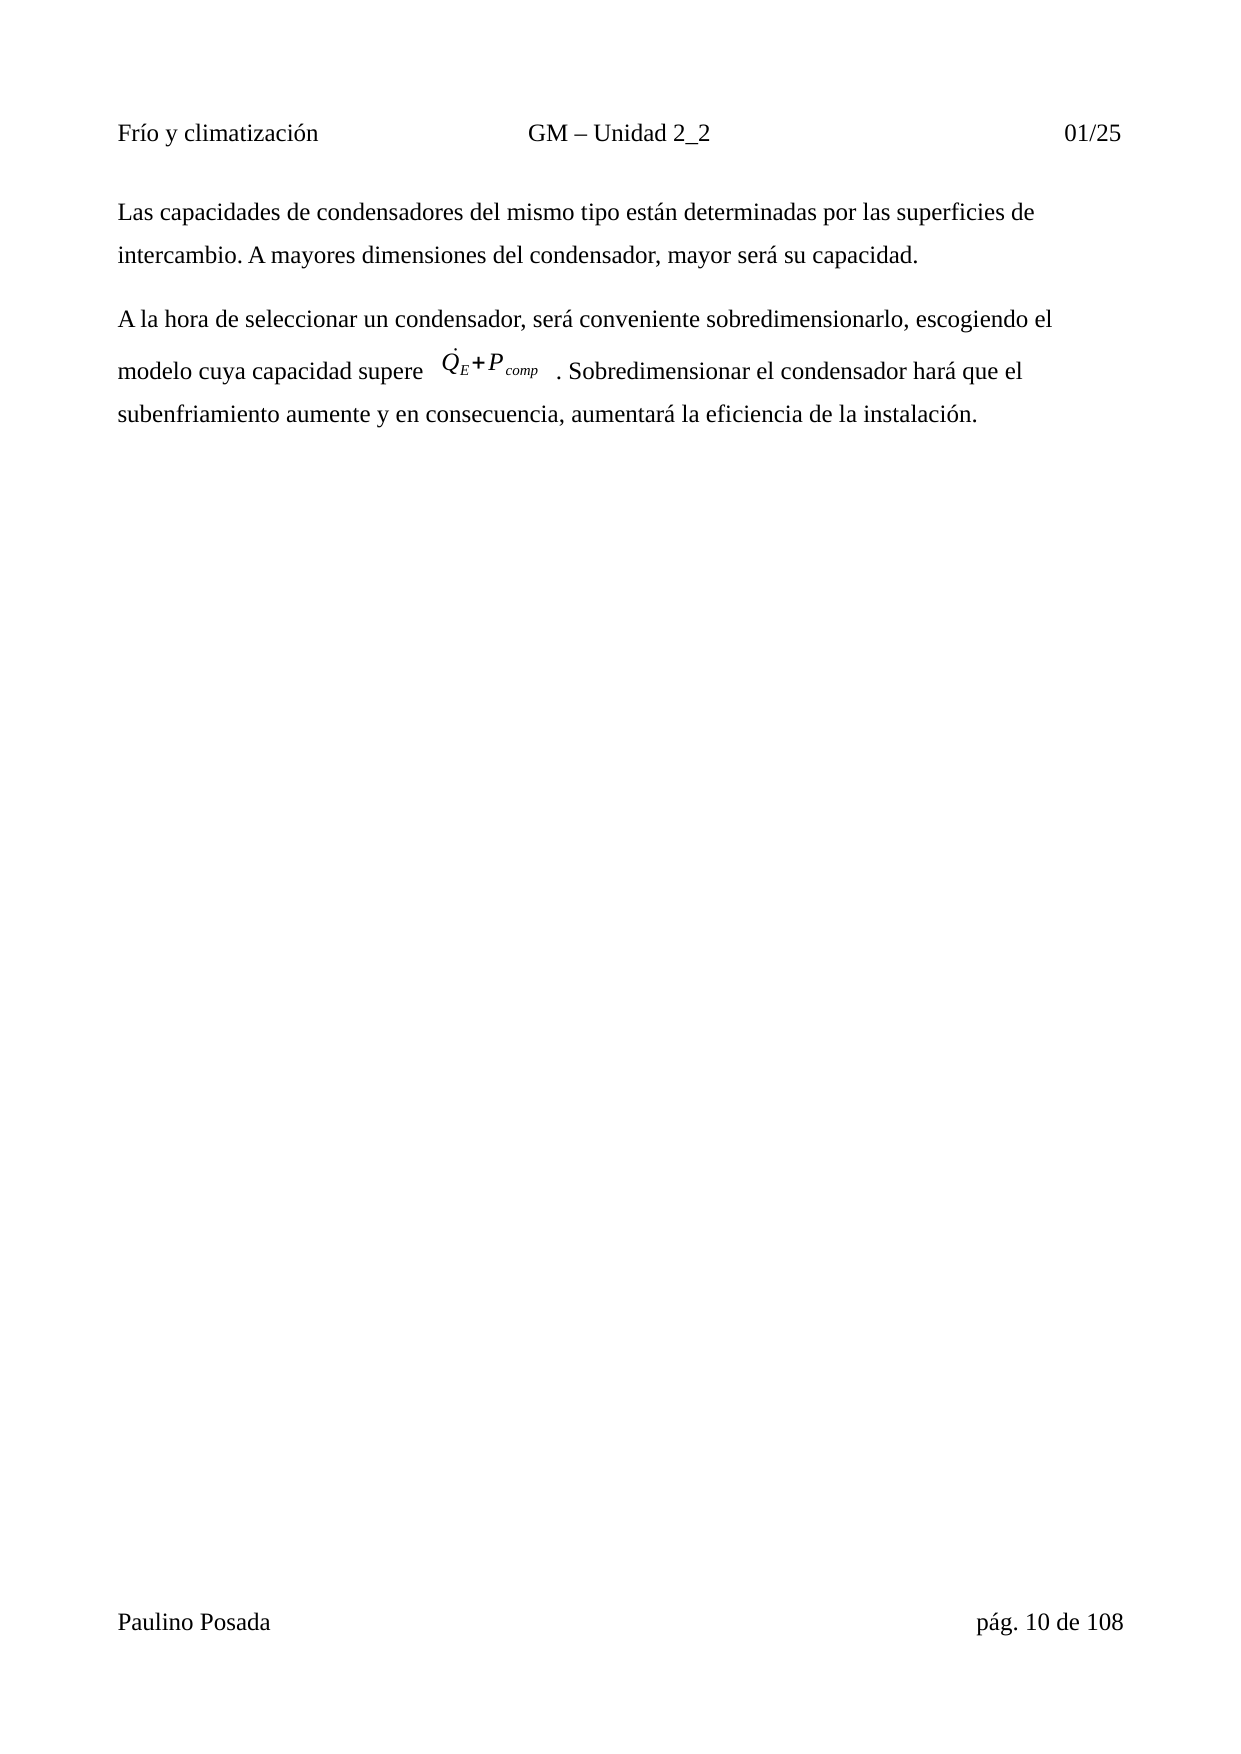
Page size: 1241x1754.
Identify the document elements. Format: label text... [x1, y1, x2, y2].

text A la hora de seleccionar un condensador, será conveniente sobredimensionarlo, escogiendo el modelo cuya capacidad supere. Sobredimensionar el condensador hará que el subenfriamiento aumente y en consecuencia, aumentará la eficiencia de la instalación. [117, 304, 1123, 428]
text Las capacidades de condensadores del mismo tipo están determinadas por las superficies de intercambio. A mayores dimensiones del condensador, mayor será su capacidad. [117, 197, 1123, 269]
